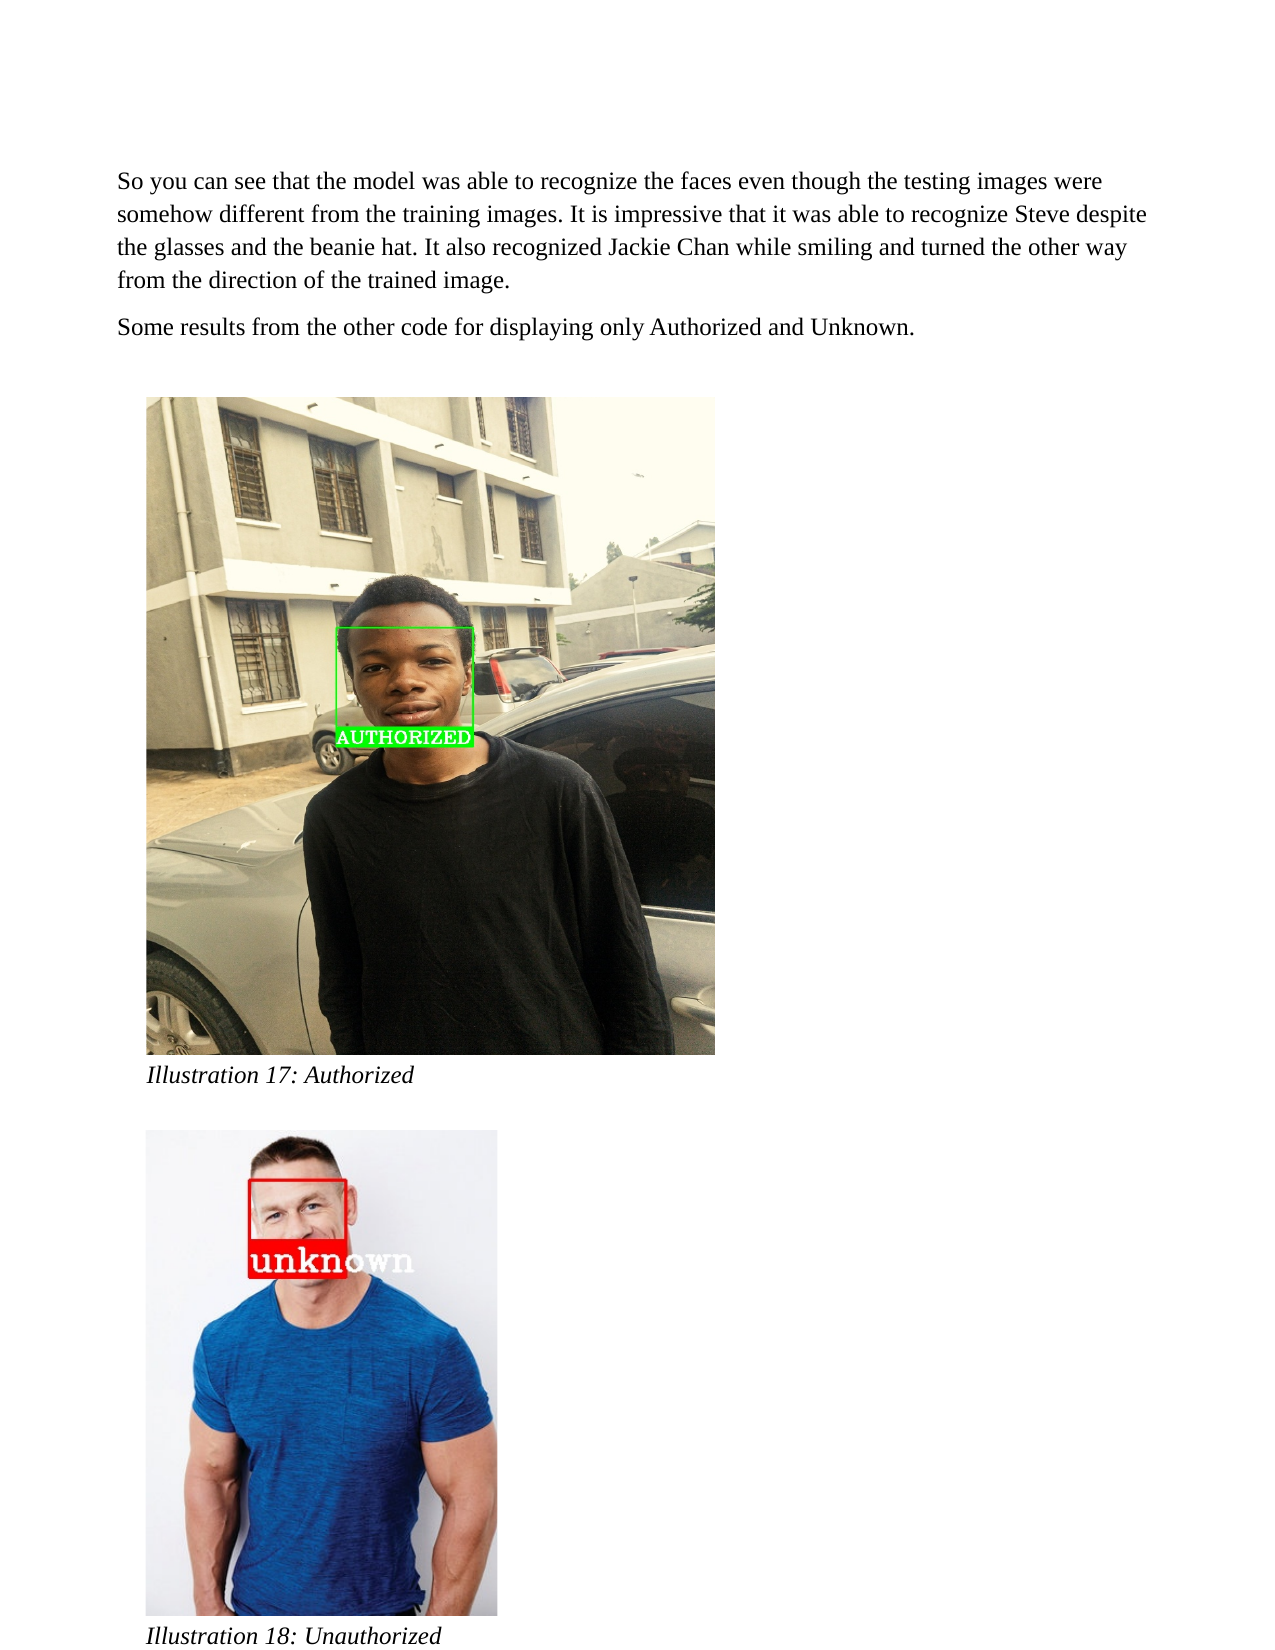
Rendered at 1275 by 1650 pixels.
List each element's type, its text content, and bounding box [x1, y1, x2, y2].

text Illustration 17: Authorized [146, 1055, 715, 1089]
picture [145, 1130, 498, 1616]
text Some results from the other code for displaying only Authorized and Unknown. [117, 312, 1158, 341]
text So you can see that the model was able to recognize the faces even though the testing images were somehow different from the training images. It is impressive that it was able to recognize Steve despite the glasses and the beanie hat. It also recognized Jackie Chan while smiling and turned the other way from the direction of the trained image. [117, 166, 1158, 293]
text Illustration 18: Unauthorized [146, 1616, 497, 1650]
picture [146, 397, 715, 1055]
